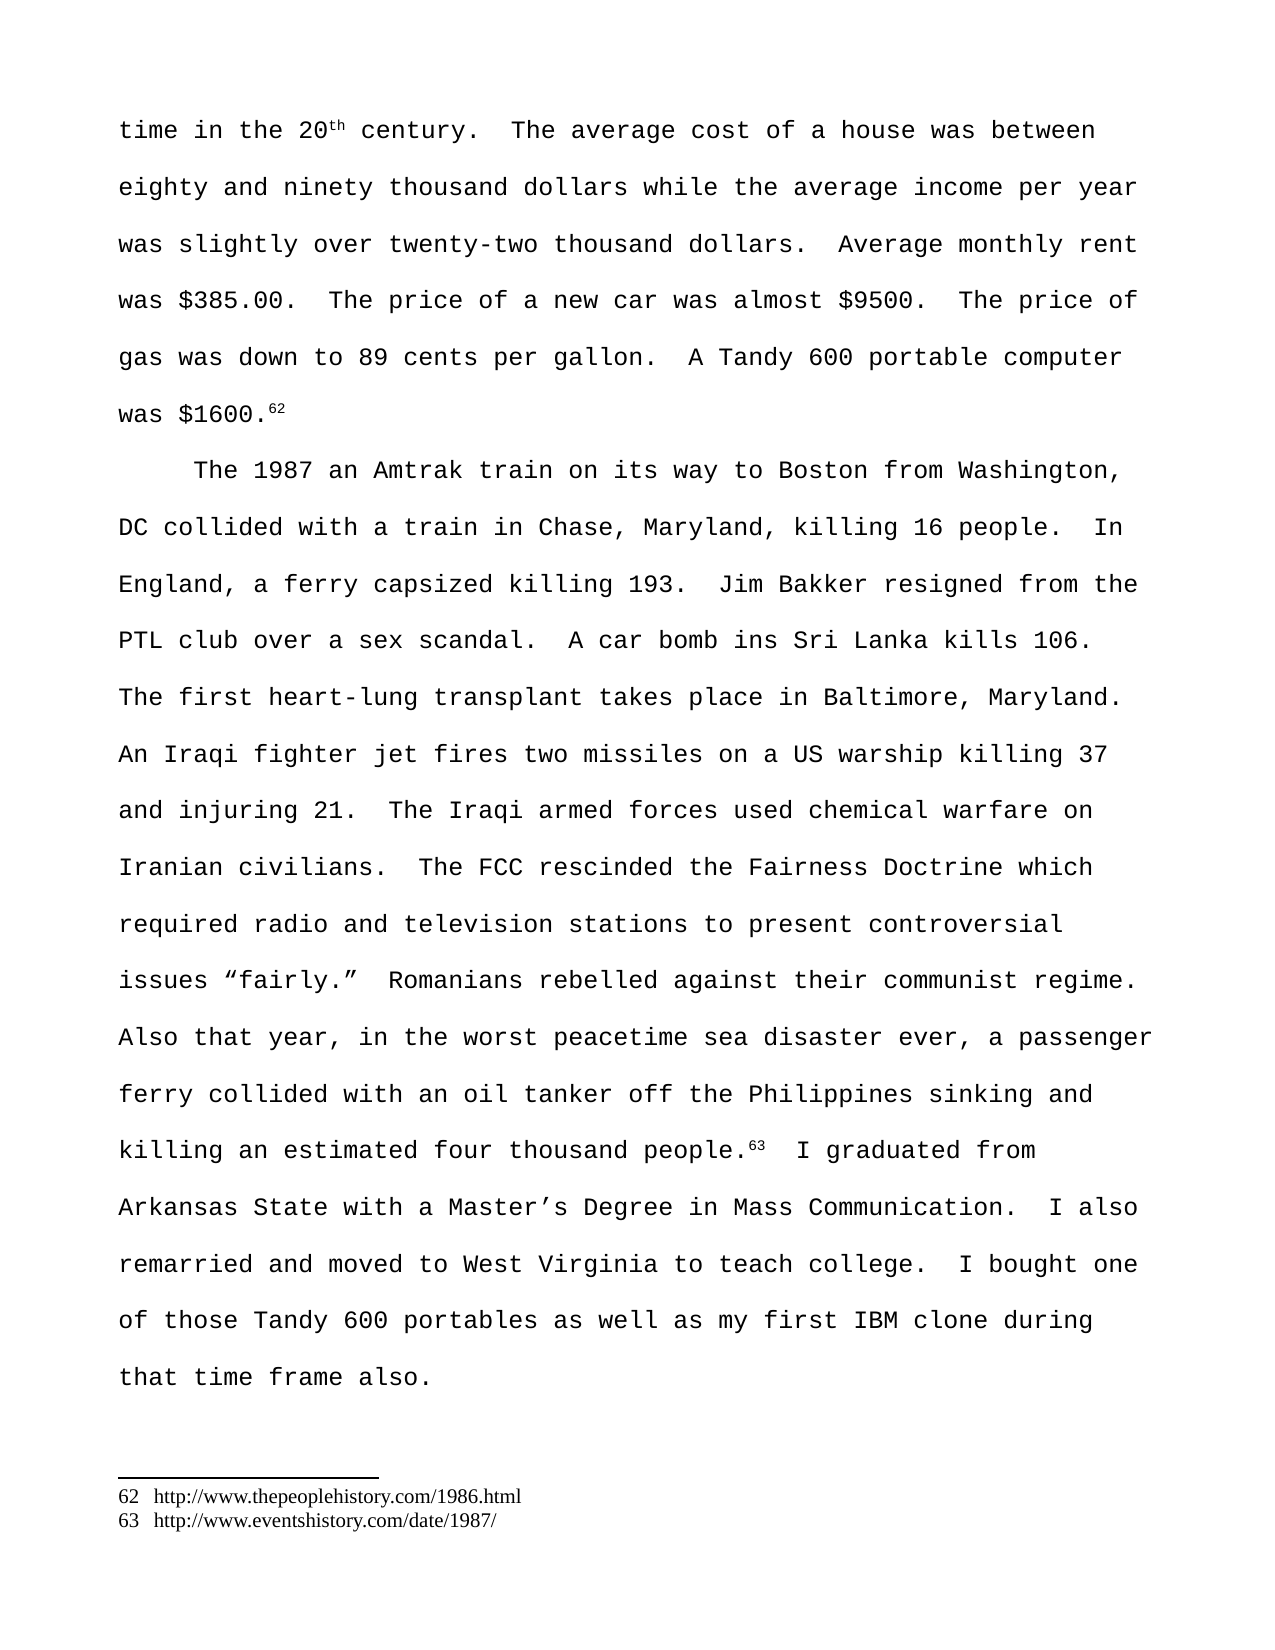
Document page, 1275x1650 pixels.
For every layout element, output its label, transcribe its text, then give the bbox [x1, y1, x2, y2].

text http://www.thepeoplehistory.com/1986.html [118, 1484, 1157, 1508]
text The 1987 an Amtrak train on its way to Boston from Washington, DC collided with a train in Chase, Maryland, killing 16 people. In England, a ferry capsized killing 193. Jim Bakker resigned from the PTL club over a sex scandal. A car bomb ins Sri Lanka kills 106. The first heart-lung transplant takes place in Baltimore, Maryland. An Iraqi fighter jet fires two missiles on a US warship killing 37 and injuring 21. The Iraqi armed forces used chemical warfare on Iranian civilians. The FCC rescinded the Fairness Doctrine which required radio and television stations to present controversial issues “fairly.” Romanians rebelled against their communist regime. Also that year, in the worst peacetime sea disaster ever, a passenger ferry collided with an oil tanker off the Philippines sinking and killing an estimated four thousand people. I graduated from Arkansas State with a Master’s Degree in Mass Communication. I also remarried and moved to West Virginia to teach college. I bought one of those Tandy 600 portables as well as my first IBM clone during that time frame also. [118, 458, 1157, 1393]
text time in the 20th century. The average cost of a house was between eighty and ninety thousand dollars while the average income per year was slightly over twenty-two thousand dollars. Average monthly rent was $385.00. The price of a new car was almost $9500. The price of gas was down to 89 cents per gallon. A Tandy 600 portable computer was $1600. [118, 118, 1157, 430]
text http://www.eventshistory.com/date/1987/ [118, 1508, 1157, 1532]
